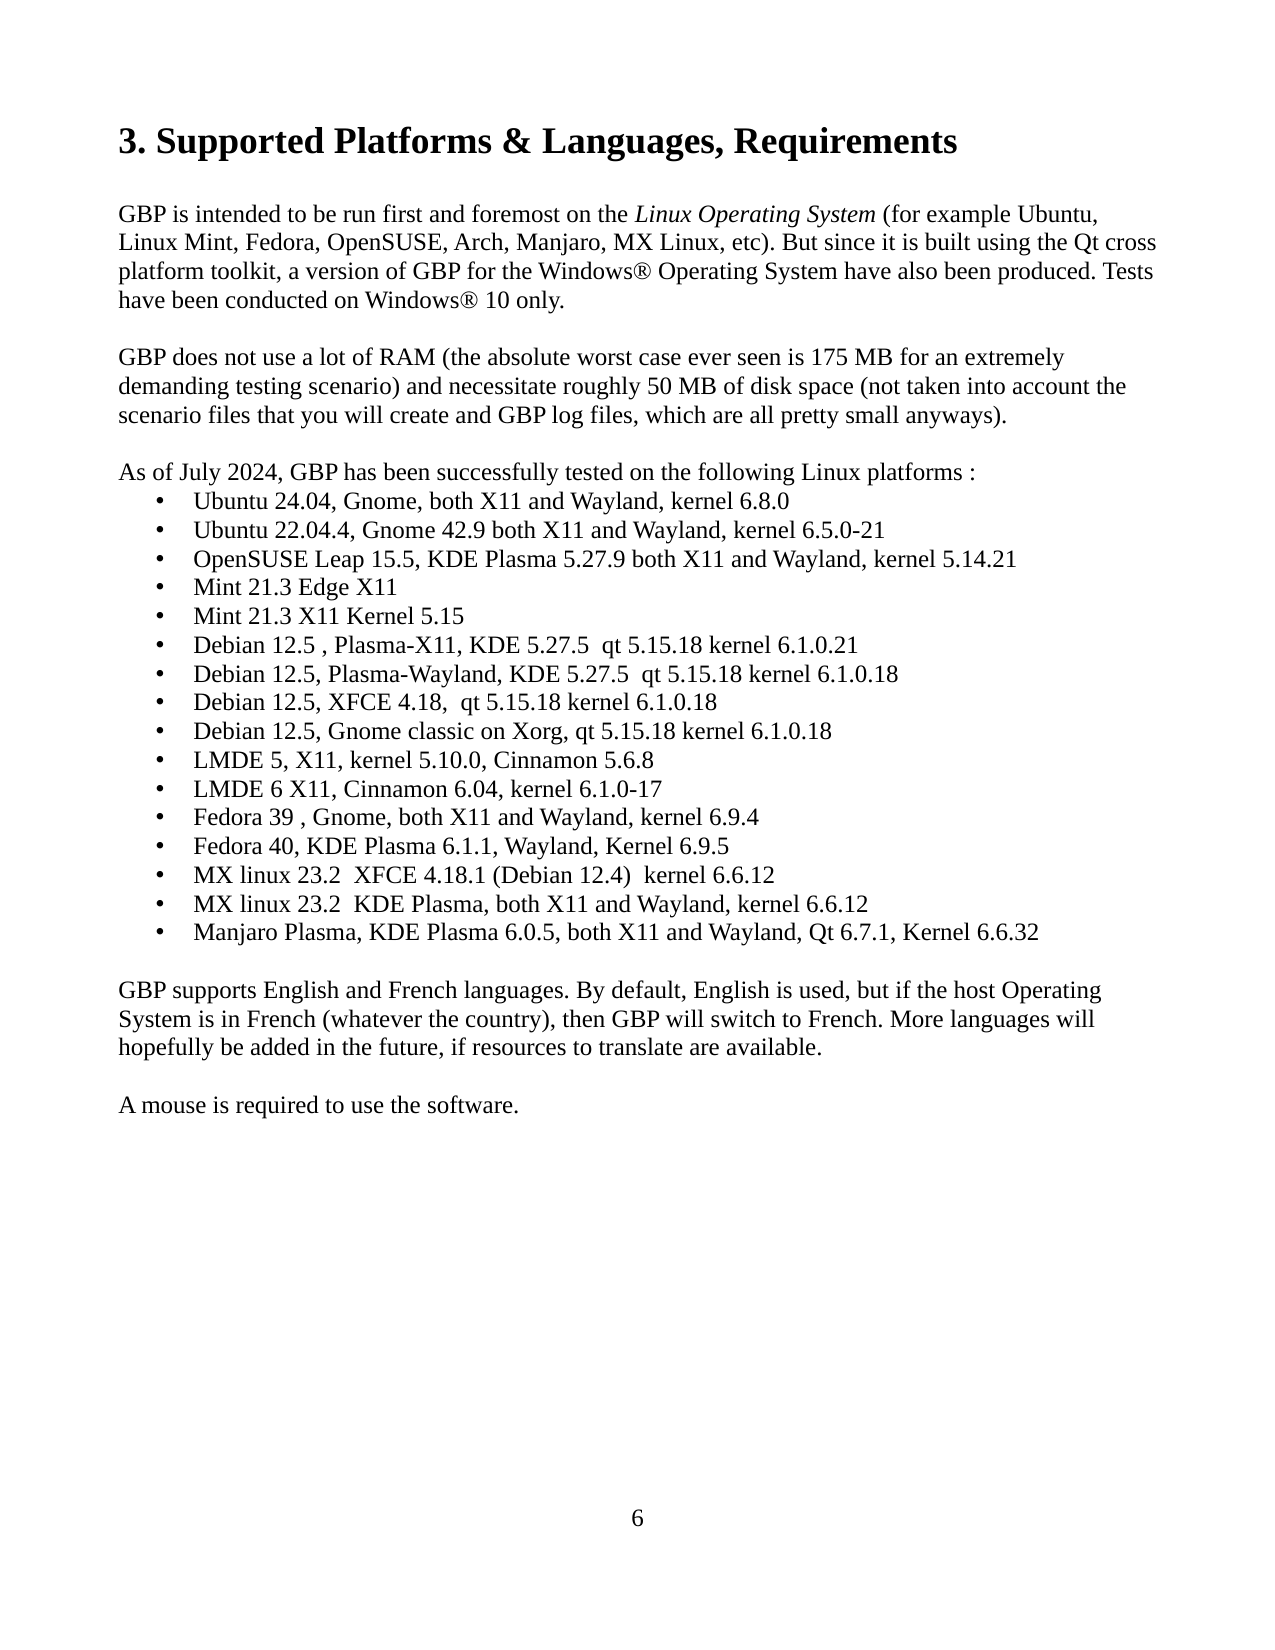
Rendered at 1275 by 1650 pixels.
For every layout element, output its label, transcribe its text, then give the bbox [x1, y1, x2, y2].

list Debian 12.5 , Plasma-X11, KDE 5.27.5 qt 5.15.18 kernel 6.1.0.21 [156, 630, 1157, 659]
text As of July 2024, GBP has been successfully tested on the following Linux platforms : [118, 457, 1157, 486]
list MX linux 23.2 XFCE 4.18.1 (Debian 12.4) kernel 6.6.12 [156, 860, 1157, 889]
list Mint 21.3 X11 Kernel 5.15 [156, 601, 1157, 630]
list Debian 12.5, XFCE 4.18, qt 5.15.18 kernel 6.1.0.18 [156, 687, 1157, 716]
text GBP is intended to be run first and foremost on the Linux Operating System (for example Ubuntu, Linux Mint, Fedora, OpenSUSE, Arch, Manjaro, MX Linux, etc). But since it is built using the Qt cross platform toolkit, a version of GBP for the Windows® Operating System have also been produced. Tests have been conducted on Windows® 10 only. [118, 199, 1157, 314]
list Mint 21.3 Edge X11 [156, 572, 1157, 601]
list Debian 12.5, Gnome classic on Xorg, qt 5.15.18 kernel 6.1.0.18 [156, 716, 1157, 745]
list Ubuntu 22.04.4, Gnome 42.9 both X11 and Wayland, kernel 6.5.0-21 [156, 515, 1157, 544]
list MX linux 23.2 KDE Plasma, both X11 and Wayland, kernel 6.6.12 [156, 889, 1157, 917]
list Fedora 40, KDE Plasma 6.1.1, Wayland, Kernel 6.9.5 [156, 831, 1157, 860]
text GBP does not use a lot of RAM (the absolute worst case ever seen is 175 MB for an extremely demanding testing scenario) and necessitate roughly 50 MB of disk space (not taken into account the scenario files that you will create and GBP log files, which are all pretty small anyways). [118, 342, 1157, 429]
list Manjaro Plasma, KDE Plasma 6.0.5, both X11 and Wayland, Qt 6.7.1, Kernel 6.6.32 [156, 917, 1157, 946]
list Debian 12.5, Plasma-Wayland, KDE 5.27.5 qt 5.15.18 kernel 6.1.0.18 [156, 659, 1157, 687]
list Ubuntu 24.04, Gnome, both X11 and Wayland, kernel 6.8.0 [156, 486, 1157, 515]
list LMDE 5, X11, kernel 5.10.0, Cinnamon 5.6.8 [156, 745, 1157, 774]
list LMDE 6 X11, Cinnamon 6.04, kernel 6.1.0-17 [156, 774, 1157, 802]
list Fedora 39 , Gnome, both X11 and Wayland, kernel 6.9.4 [156, 802, 1157, 831]
subtitle Supported Platforms & Languages, Requirements [118, 118, 1157, 161]
text A mouse is required to use the software. [118, 1090, 1157, 1119]
list OpenSUSE Leap 15.5, KDE Plasma 5.27.9 both X11 and Wayland, kernel 5.14.21 [156, 544, 1157, 572]
text GBP supports English and French languages. By default, English is used, but if the host Operating System is in French (whatever the country), then GBP will switch to French. More languages will hopefully be added in the future, if resources to translate are available. [118, 975, 1157, 1061]
